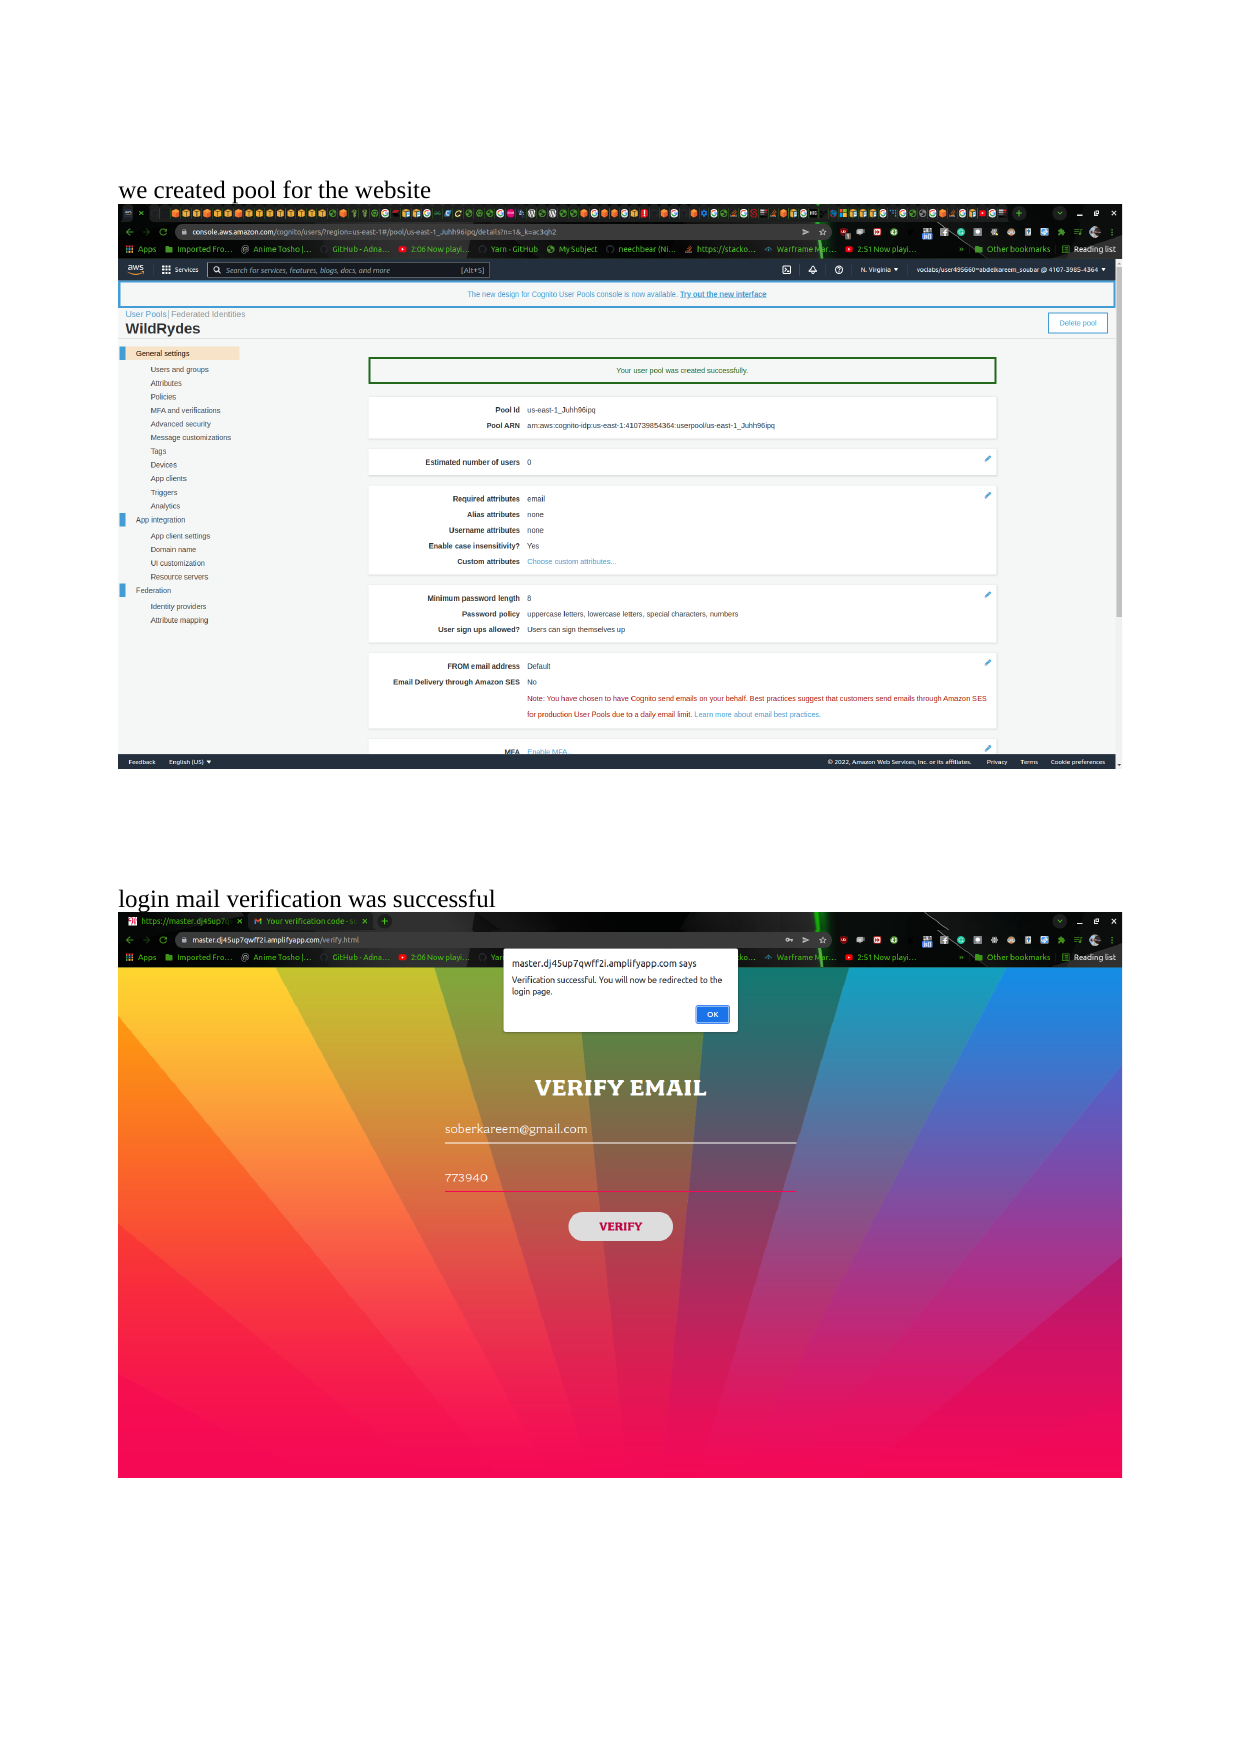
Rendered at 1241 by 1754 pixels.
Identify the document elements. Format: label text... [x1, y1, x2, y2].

text login mail verification was successful [118, 884, 1122, 912]
picture [118, 912, 1123, 1478]
picture [118, 204, 1123, 769]
text we created pool for the website [118, 176, 1122, 204]
